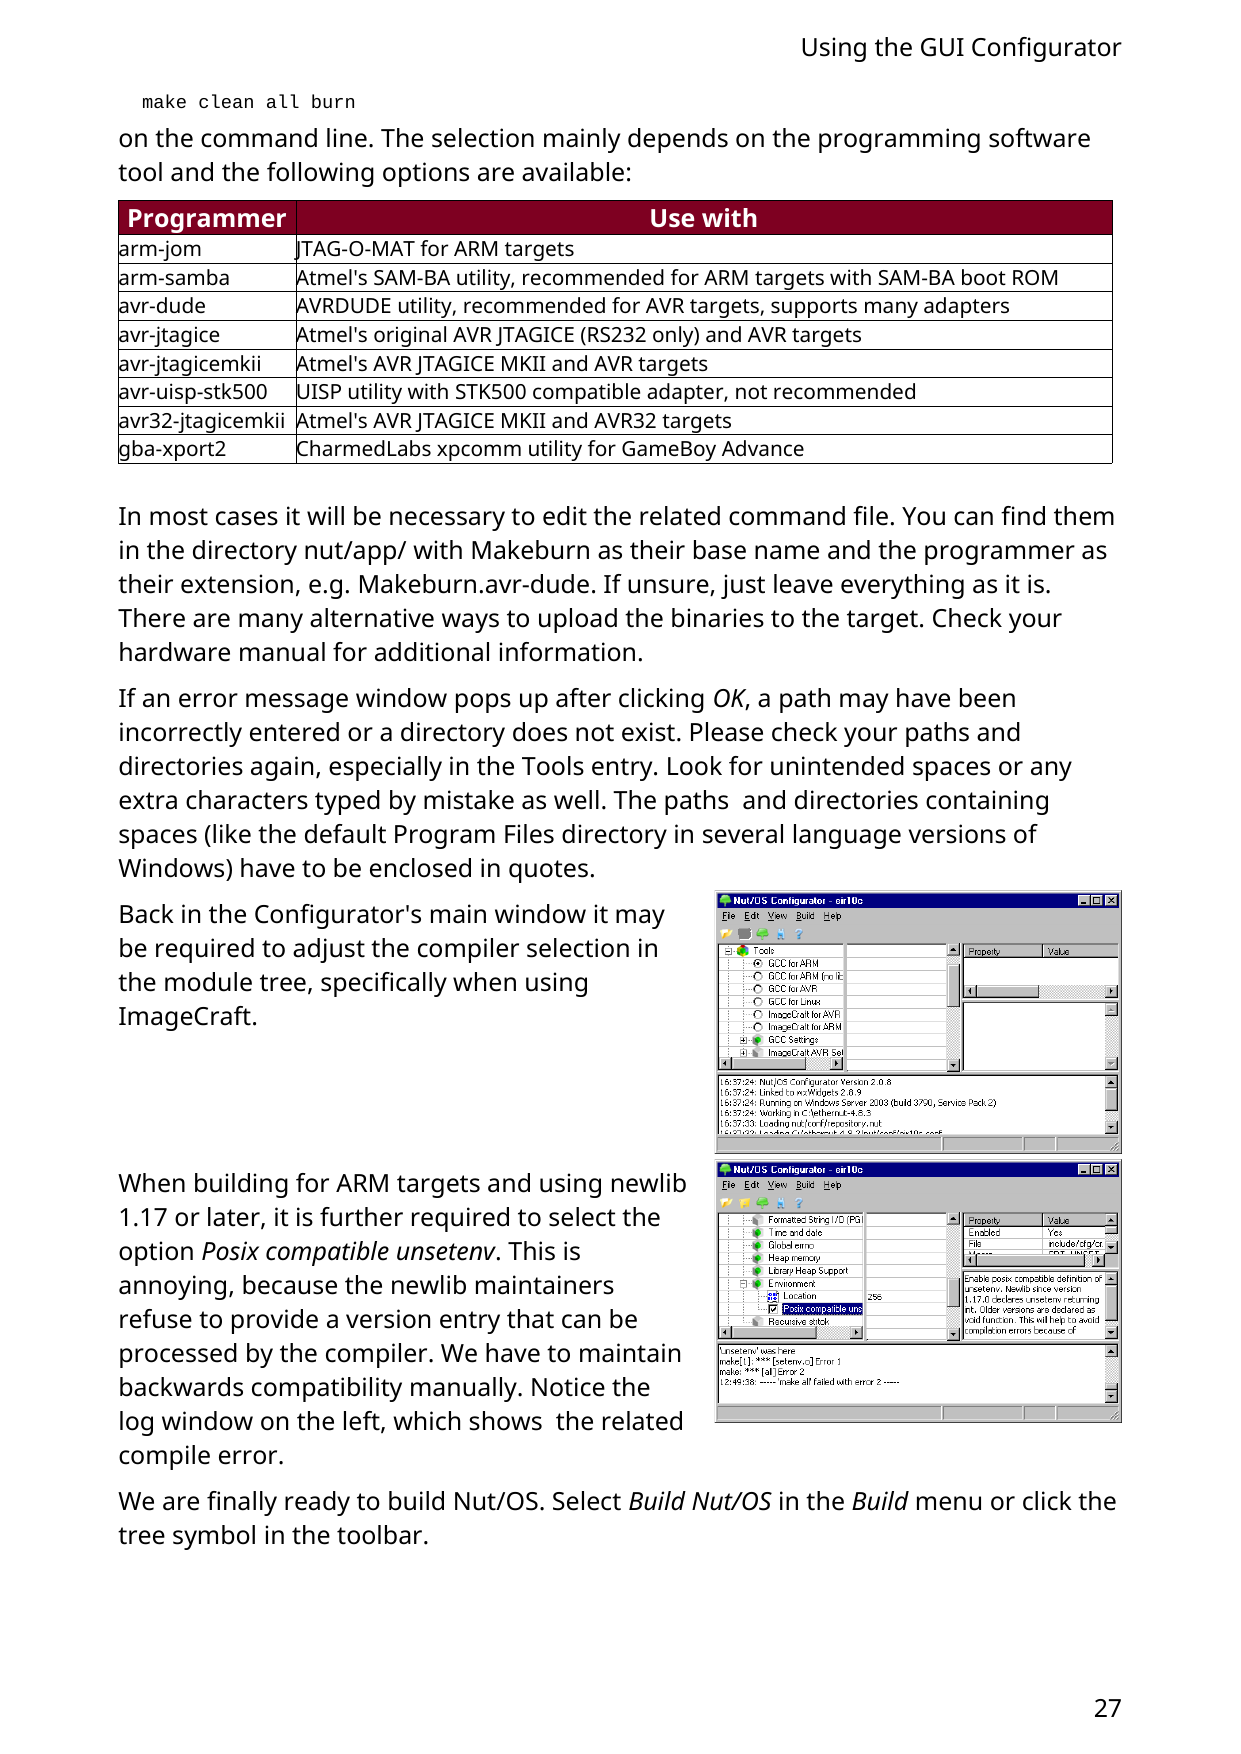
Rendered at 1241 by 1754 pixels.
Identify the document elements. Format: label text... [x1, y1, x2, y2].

picture [714, 1159, 1122, 1423]
table_cell UISP utility with STK500 compatible adapter, not recommended [297, 378, 1112, 406]
table_cell AVRDUDE utility, recommended for AVR targets, supports many adapters [297, 292, 1112, 320]
table_cell avr-uisp-stk500 [119, 378, 296, 406]
table_cell Atmel's original AVR JTAGICE (RS232 only) and AVR targets [297, 321, 1112, 348]
table_cell avr-jtagicemkii [119, 350, 296, 377]
table_cell JTAG-O-MAT for ARM targets [297, 235, 1112, 263]
text on the command line. The selection mainly depends on the programming software tool and the following options are available: [118, 120, 1122, 188]
table_cell CharmedLabs xpcomm utility for GameBoy Advance [297, 435, 1112, 463]
text When building for ARM targets and using newlib 1.17 or later, it is further required to select the option Posix compatible unsetenv. This is annoying, because the newlib maintainers refuse to provide a version entry that can be processed by the compiler. We have to maintain backwards compatibility manually. Notice the log window on the left, which shows the related compile error. [118, 1166, 1122, 1472]
text make clean all burn [142, 93, 1122, 114]
text If an error message window pops up after clicking OK, a path may have been incorrectly entered or a directory does not exist. Please check your paths and directories again, especially in the Tools entry. Look for unintended spaces or any extra characters typed by mistake as well. The paths and directories containing spaces (like the default Program Files directory in several language versions of Windows) have to be enclosed in quotes. [118, 680, 1122, 885]
picture [714, 890, 1122, 1154]
table_cell Atmel's AVR JTAGICE MKII and AVR32 targets [297, 407, 1112, 434]
table_cell avr32-jtagicemkii [119, 407, 296, 434]
text We are finally ready to build Nut/OS. Select Build Nut/OS in the Build menu or click the tree symbol in the toolbar. [118, 1484, 1122, 1552]
table_cell Atmel's AVR JTAGICE MKII and AVR targets [297, 350, 1112, 377]
text In most cases it will be necessary to edit the related command file. You can find them in the directory nut/app/ with Makeburn as their base name and the programmer as their extension, e.g. Makeburn.avr-dude. If unsure, just leave everything as it is. There are many alternative ways to upload the binaries to the target. Check your hardware manual for additional information. [118, 498, 1122, 668]
table_cell avr-dude [119, 292, 296, 320]
table_cell arm-samba [119, 264, 296, 291]
text Back in the Configurator's main window it may be required to adjust the compiler selection in the module tree, specifically when using ImageCraft. [118, 897, 714, 1154]
table_cell arm-jom [119, 235, 296, 263]
table_cell gba-xport2 [119, 435, 296, 463]
table_cell avr-jtagice [119, 321, 296, 348]
table_cell Atmel's SAM-BA utility, recommended for ARM targets with SAM-BA boot ROM [297, 264, 1112, 291]
